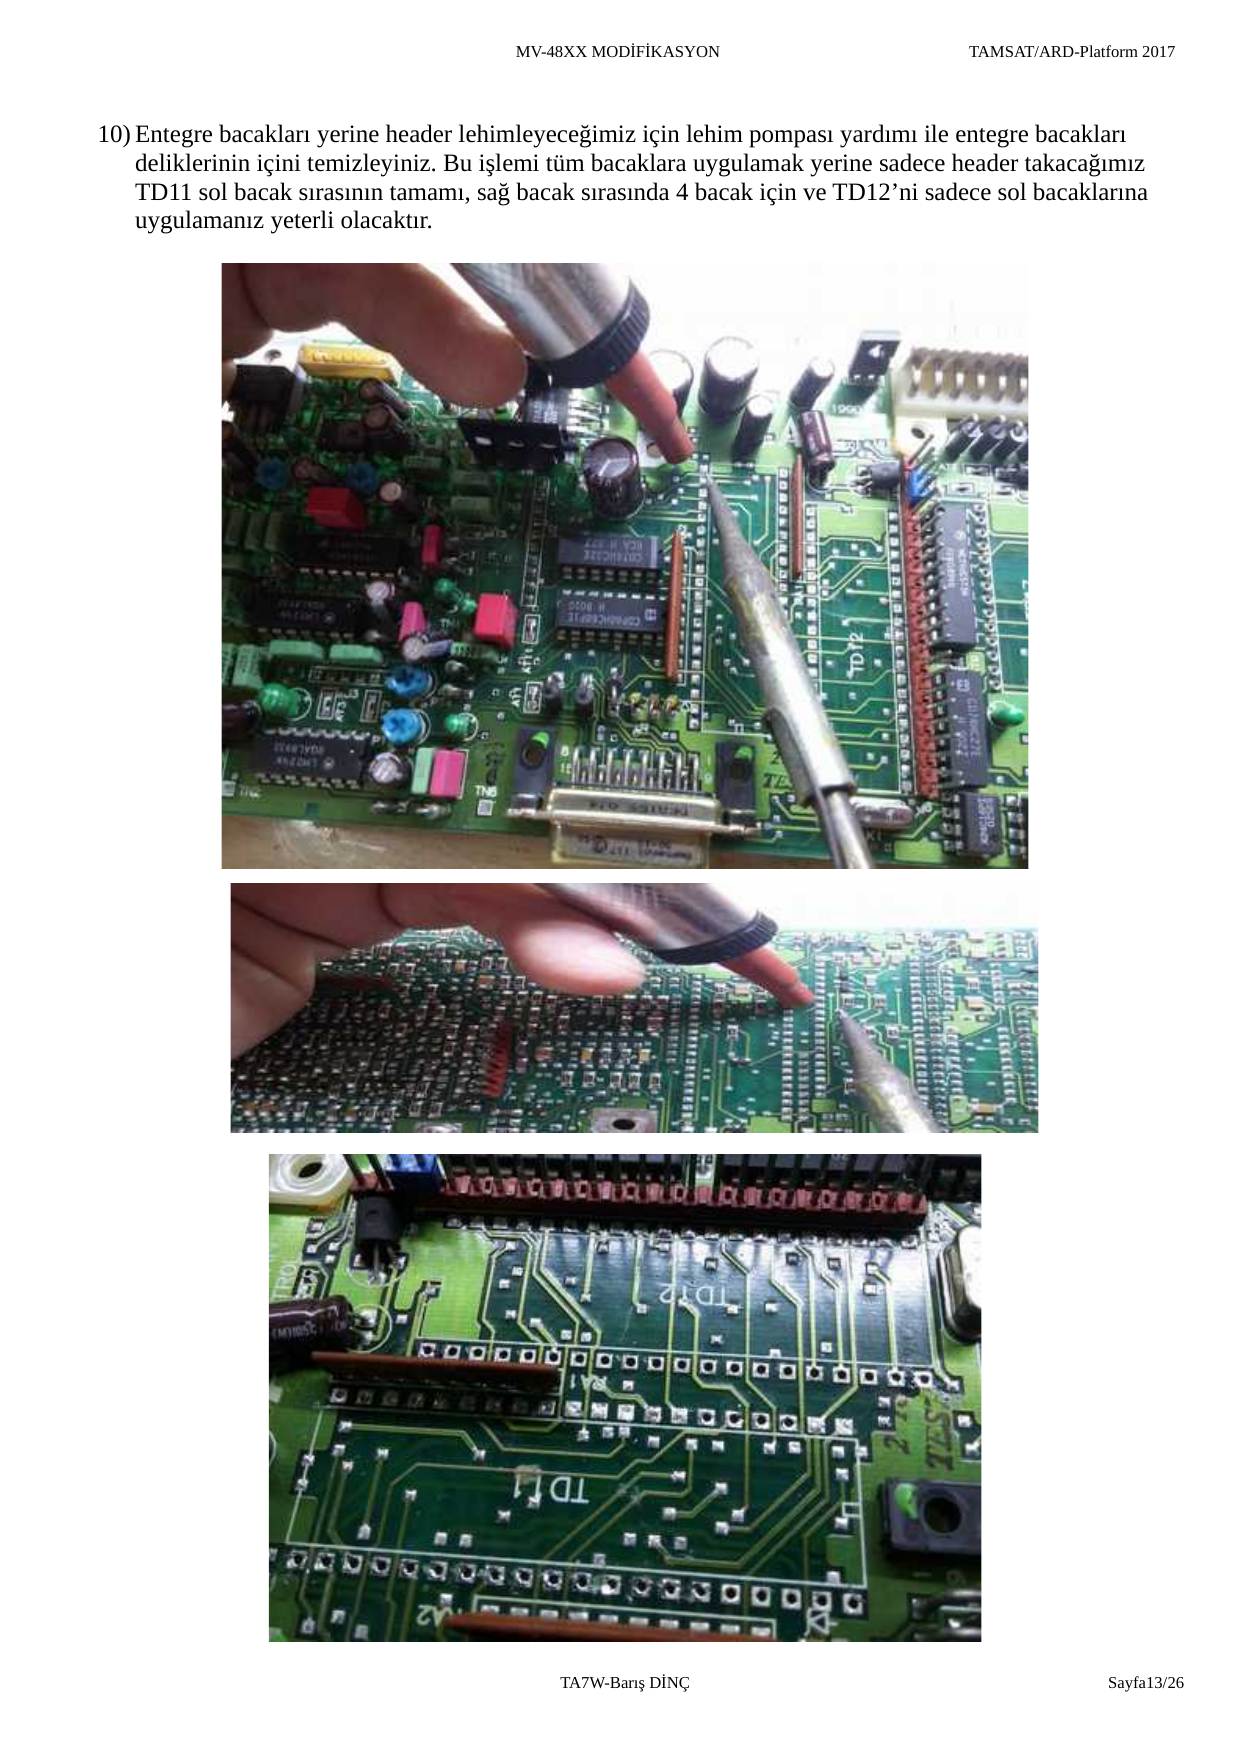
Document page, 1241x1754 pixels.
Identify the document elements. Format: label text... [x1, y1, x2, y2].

list Entegre bacakları yerine header lehimleyeceğimiz için lehim pompası yardımı ile entegre bacakları deliklerinin içini temizleyiniz. Bu işlemi tüm bacaklara uygulamak yerine sadece header takacağımız TD11 sol bacak sırasının tamamı, sağ bacak sırasında 4 bacak için ve TD12’ni sadece sol bacaklarına uygulamanız yeterli olacaktır. [97, 119, 1190, 234]
picture [221, 263, 1029, 869]
picture [230, 883, 1039, 1133]
picture [268, 1154, 982, 1642]
